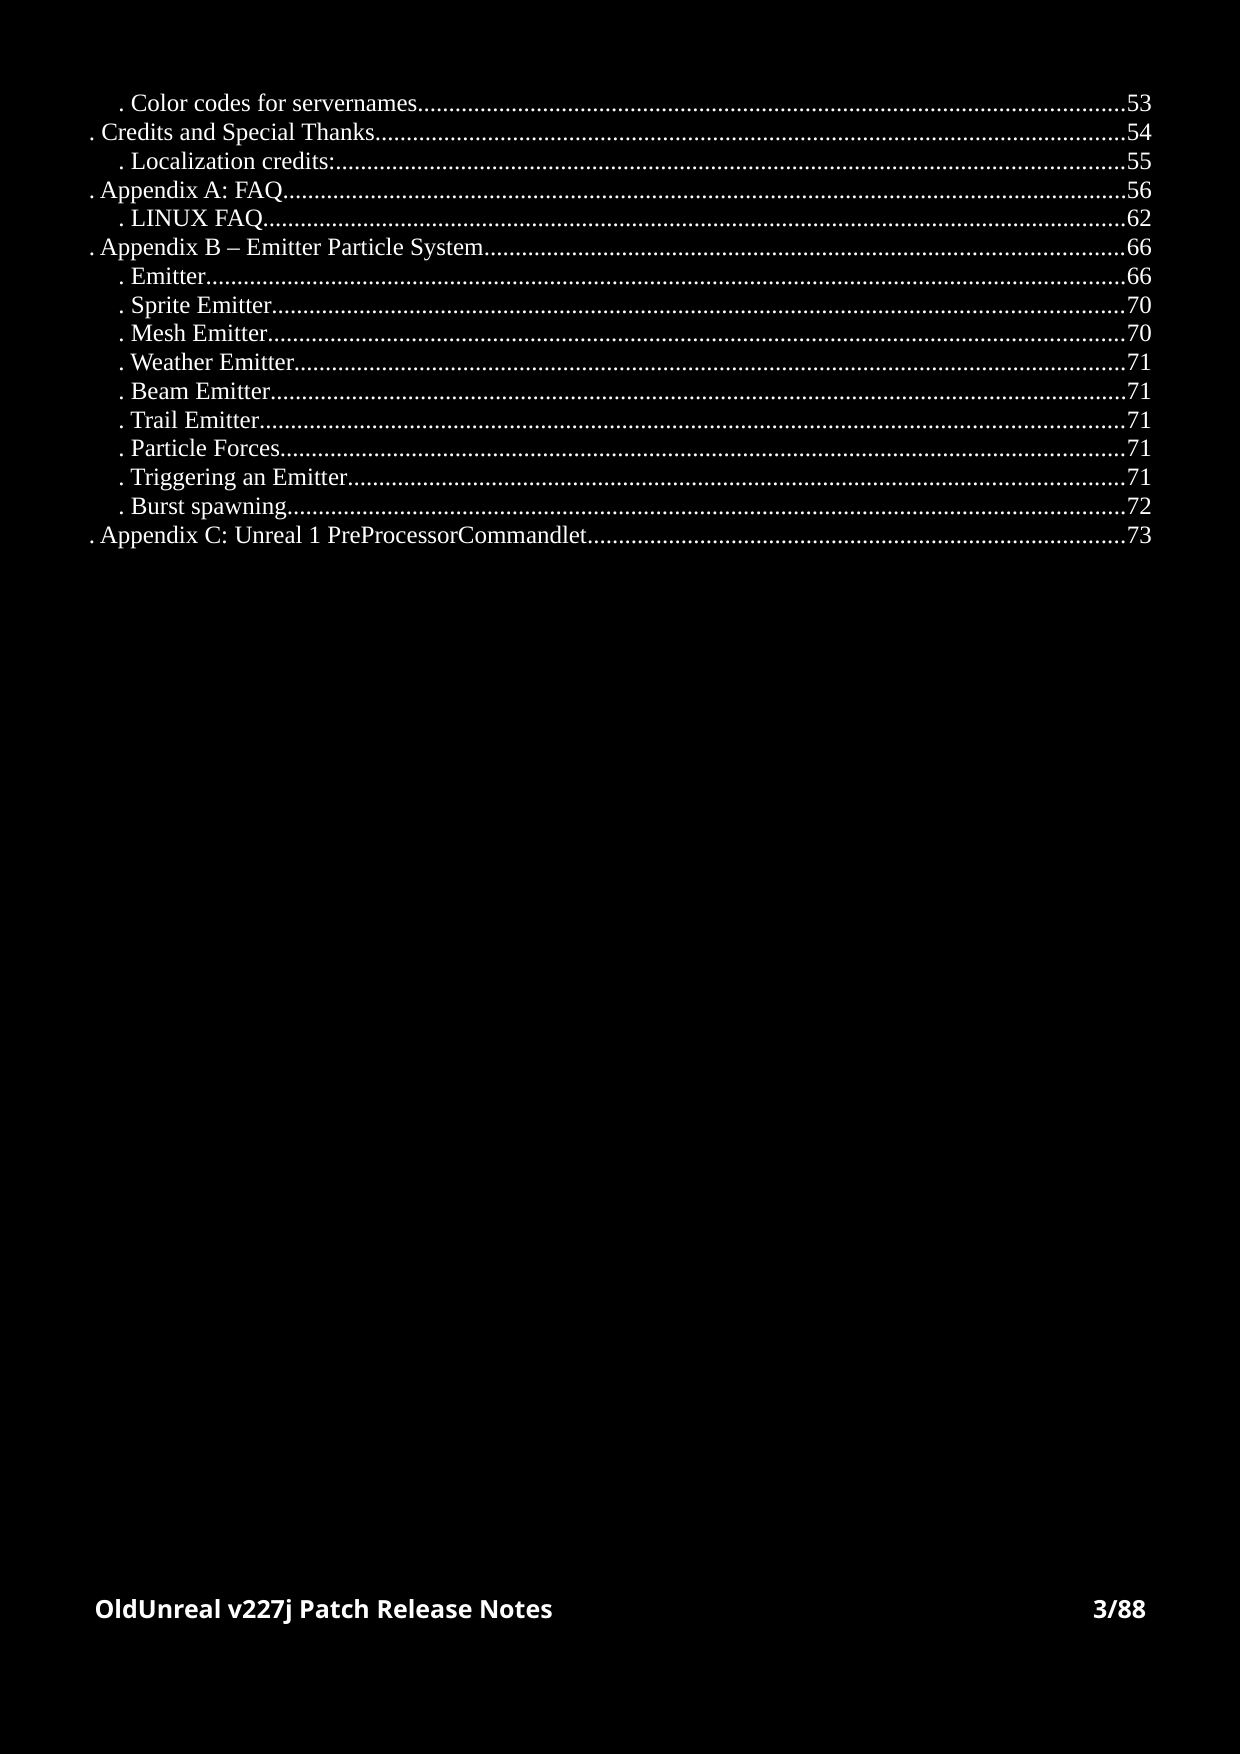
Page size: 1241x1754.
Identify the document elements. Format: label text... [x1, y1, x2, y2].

text . Appendix A: FAQ 56 [88, 175, 1152, 203]
text . Color codes for servernames 53 [118, 88, 1152, 117]
text . Credits and Special Thanks 54 [88, 117, 1152, 146]
text . Appendix C: Unreal 1 PreProcessorCommandlet 73 [88, 520, 1152, 548]
text . LINUX FAQ 62 [118, 203, 1152, 232]
text . Triggering an Emitter 71 [118, 462, 1152, 491]
text . Localization credits: 55 [118, 146, 1152, 175]
text . Emitter 66 [118, 261, 1152, 290]
text . Mesh Emitter 70 [118, 318, 1152, 347]
text . Beam Emitter 71 [118, 376, 1152, 405]
text . Trail Emitter 71 [118, 405, 1152, 433]
text . Weather Emitter 71 [118, 347, 1152, 376]
text . Burst spawning 72 [118, 491, 1152, 520]
text . Appendix B – Emitter Particle System 66 [88, 232, 1152, 261]
text . Particle Forces 71 [118, 433, 1152, 462]
text . Sprite Emitter 70 [118, 290, 1152, 318]
